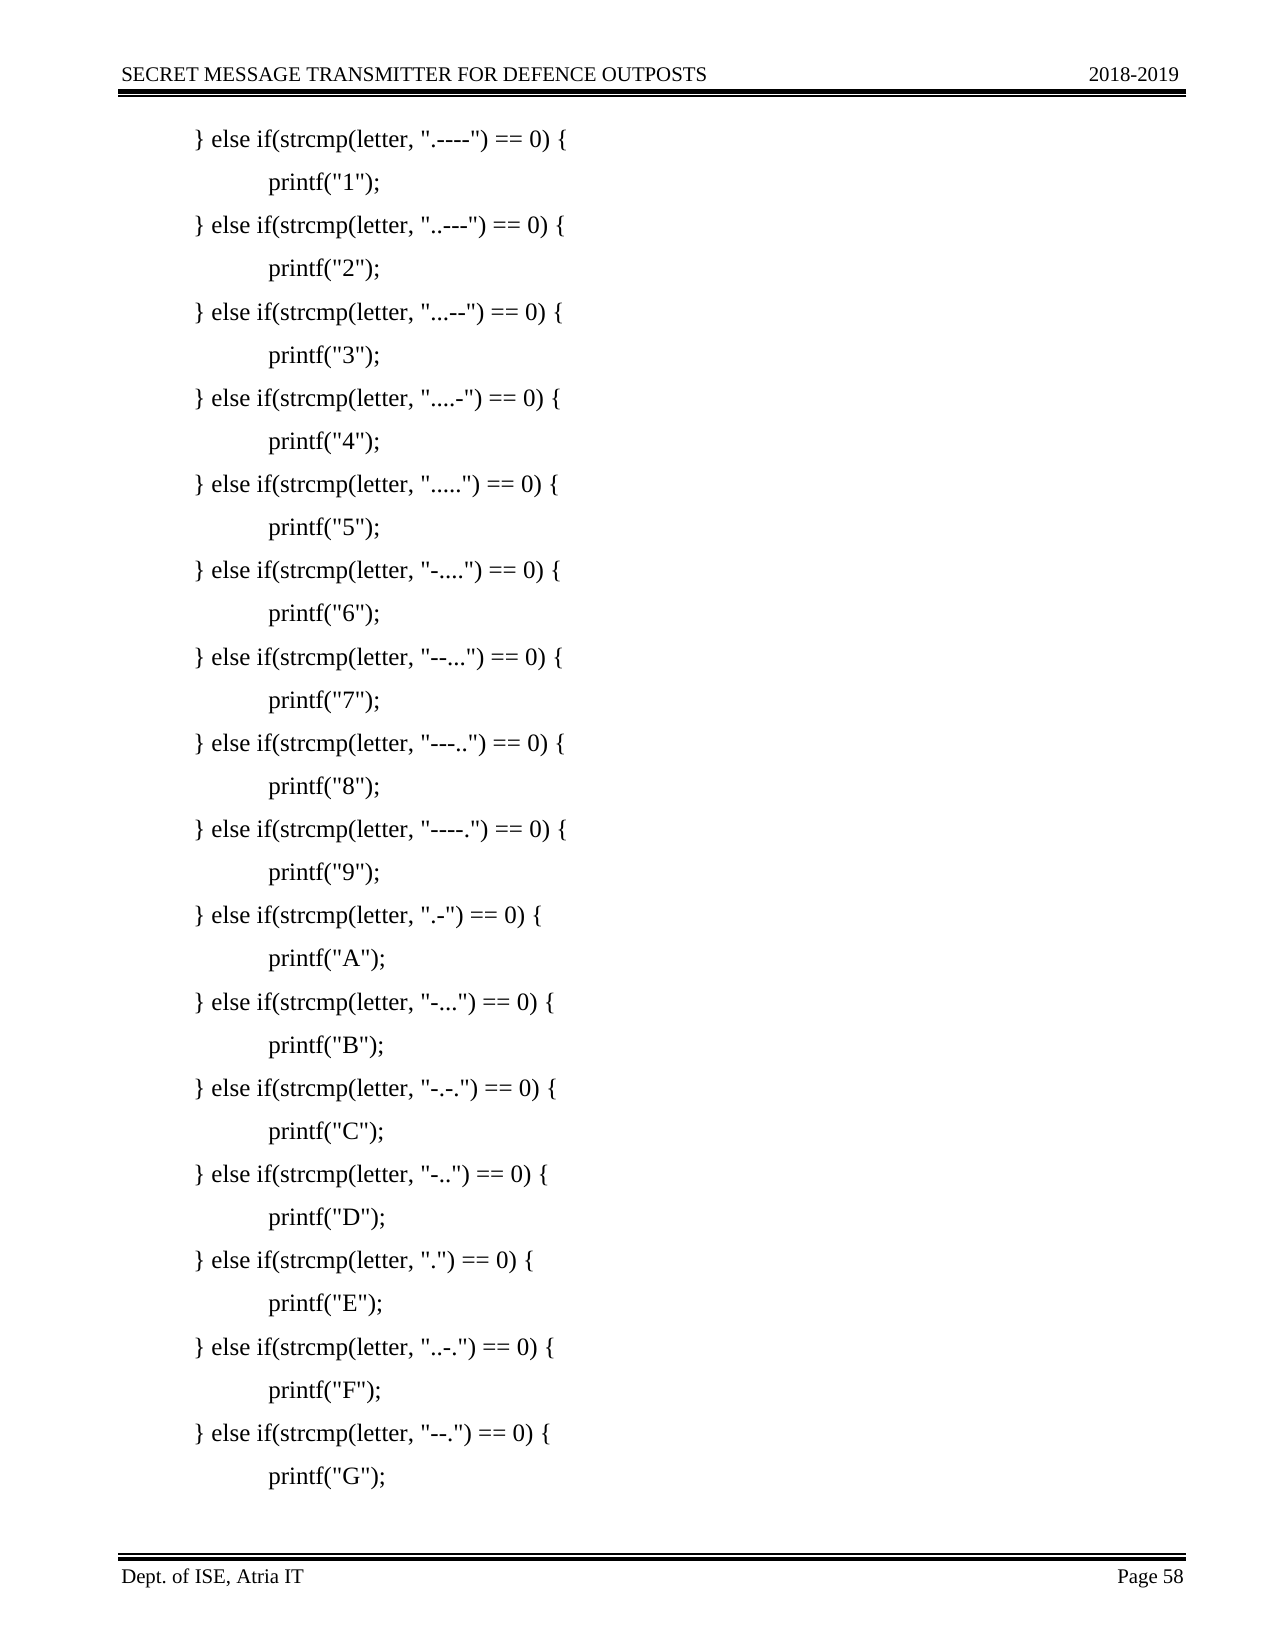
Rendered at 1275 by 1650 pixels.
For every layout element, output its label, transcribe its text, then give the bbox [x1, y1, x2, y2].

text printf("3"); [118, 340, 1186, 368]
text printf("C"); [118, 1116, 1186, 1145]
text printf("E"); [118, 1288, 1186, 1317]
text } else if(strcmp(letter, ".----") == 0) { [118, 124, 1186, 153]
text printf("5"); [118, 512, 1186, 541]
text printf("4"); [118, 426, 1186, 455]
text } else if(strcmp(letter, "----.") == 0) { [118, 814, 1186, 843]
text } else if(strcmp(letter, "--.") == 0) { [118, 1418, 1186, 1447]
text printf("7"); [118, 685, 1186, 713]
text } else if(strcmp(letter, "---..") == 0) { [118, 728, 1186, 757]
text printf("9"); [118, 857, 1186, 886]
text } else if(strcmp(letter, "...--") == 0) { [118, 297, 1186, 325]
text printf("D"); [118, 1202, 1186, 1231]
text } else if(strcmp(letter, ".....") == 0) { [118, 469, 1186, 498]
text } else if(strcmp(letter, ".-") == 0) { [118, 900, 1186, 929]
text } else if(strcmp(letter, "-.-.") == 0) { [118, 1073, 1186, 1102]
text printf("6"); [118, 598, 1186, 627]
text } else if(strcmp(letter, "....-") == 0) { [118, 383, 1186, 412]
text } else if(strcmp(letter, "..-.") == 0) { [118, 1332, 1186, 1360]
text } else if(strcmp(letter, "-..") == 0) { [118, 1159, 1186, 1188]
text printf("F"); [118, 1375, 1186, 1403]
text printf("G"); [118, 1461, 1186, 1490]
text } else if(strcmp(letter, ".") == 0) { [118, 1245, 1186, 1274]
text } else if(strcmp(letter, "..---") == 0) { [118, 210, 1186, 239]
text printf("A"); [118, 943, 1186, 972]
text printf("1"); [118, 167, 1186, 196]
text } else if(strcmp(letter, "--...") == 0) { [118, 642, 1186, 670]
text printf("8"); [118, 771, 1186, 800]
text printf("B"); [118, 1030, 1186, 1058]
text } else if(strcmp(letter, "-....") == 0) { [118, 555, 1186, 584]
text } else if(strcmp(letter, "-...") == 0) { [118, 987, 1186, 1015]
text printf("2"); [118, 253, 1186, 282]
